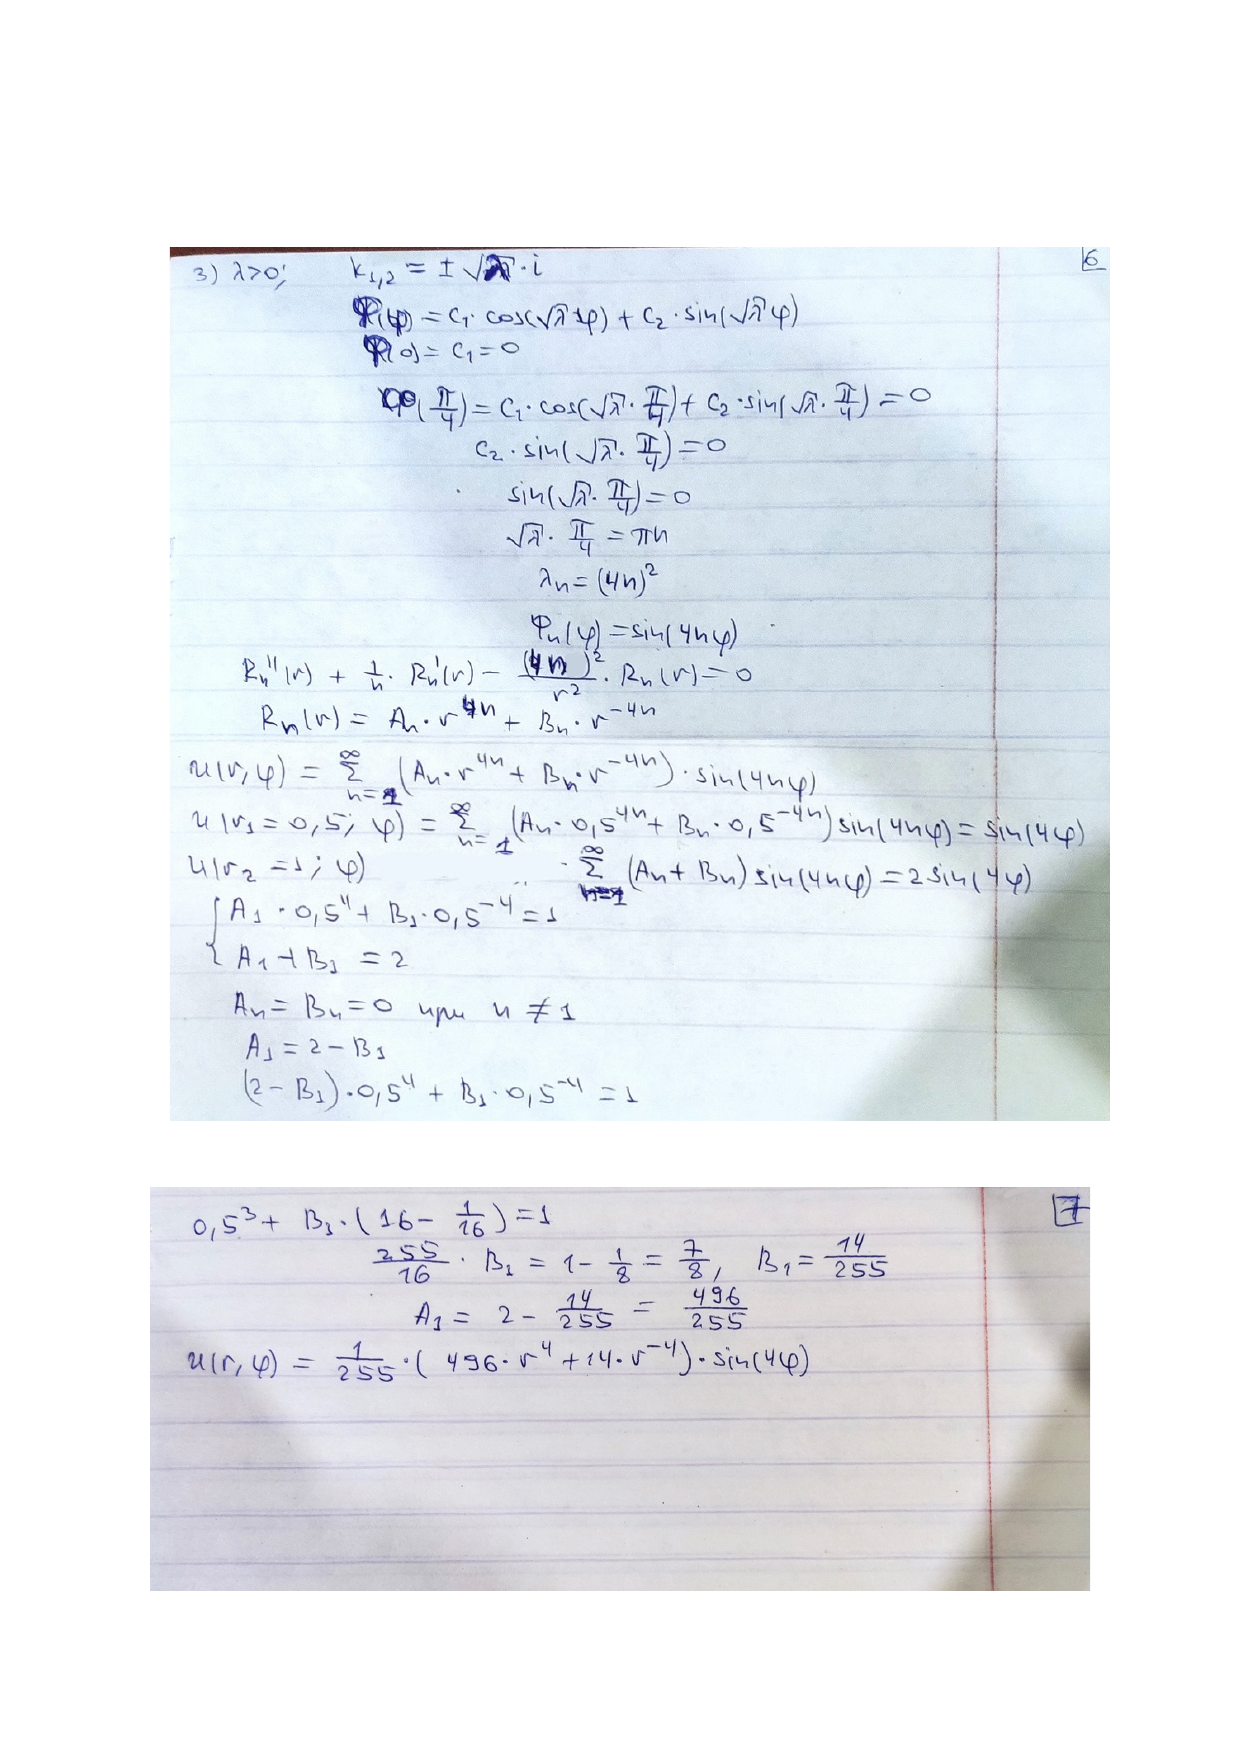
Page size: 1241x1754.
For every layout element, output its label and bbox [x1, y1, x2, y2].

picture [169, 247, 1110, 1121]
picture [150, 1187, 1091, 1591]
